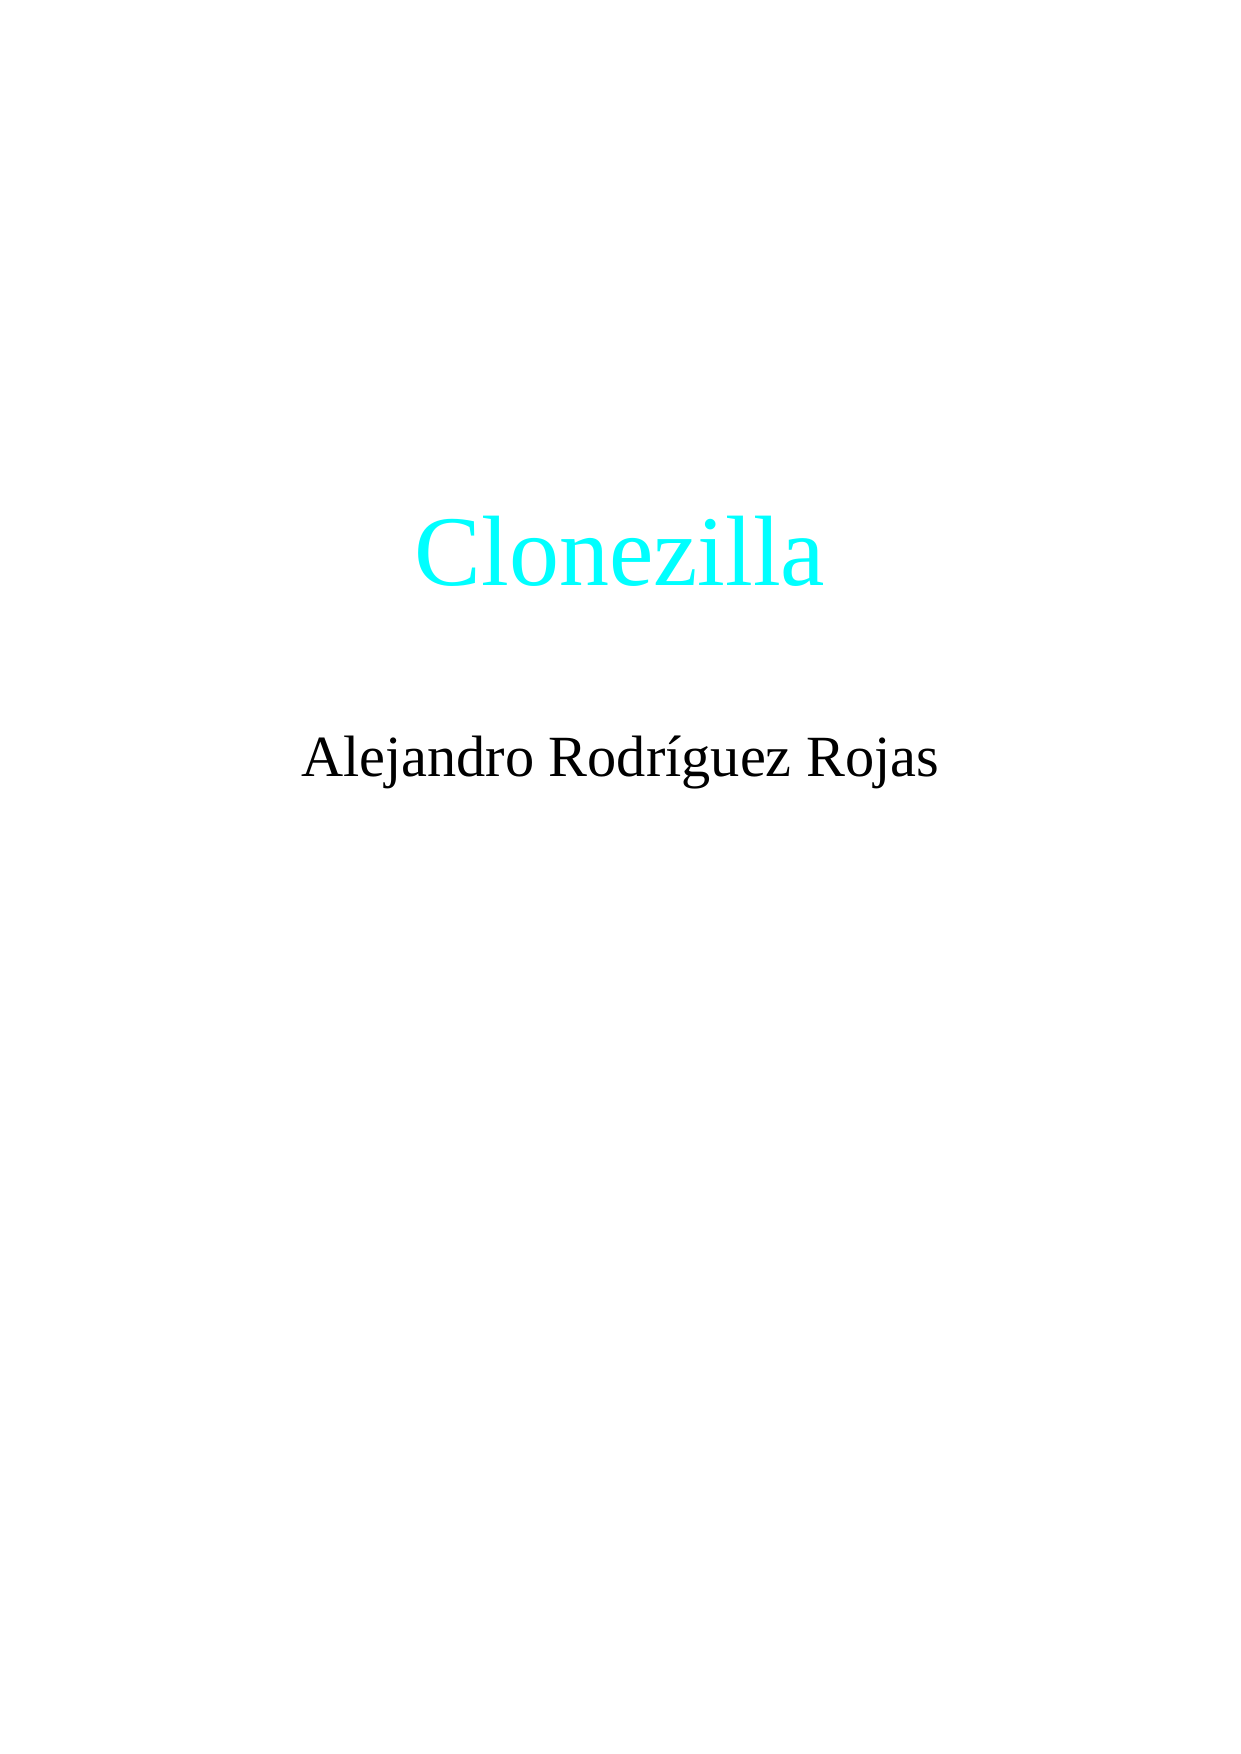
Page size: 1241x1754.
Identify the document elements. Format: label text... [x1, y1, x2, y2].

text Clonezilla [118, 492, 1122, 607]
text Alejandro Rodríguez Rojas [118, 722, 1122, 789]
